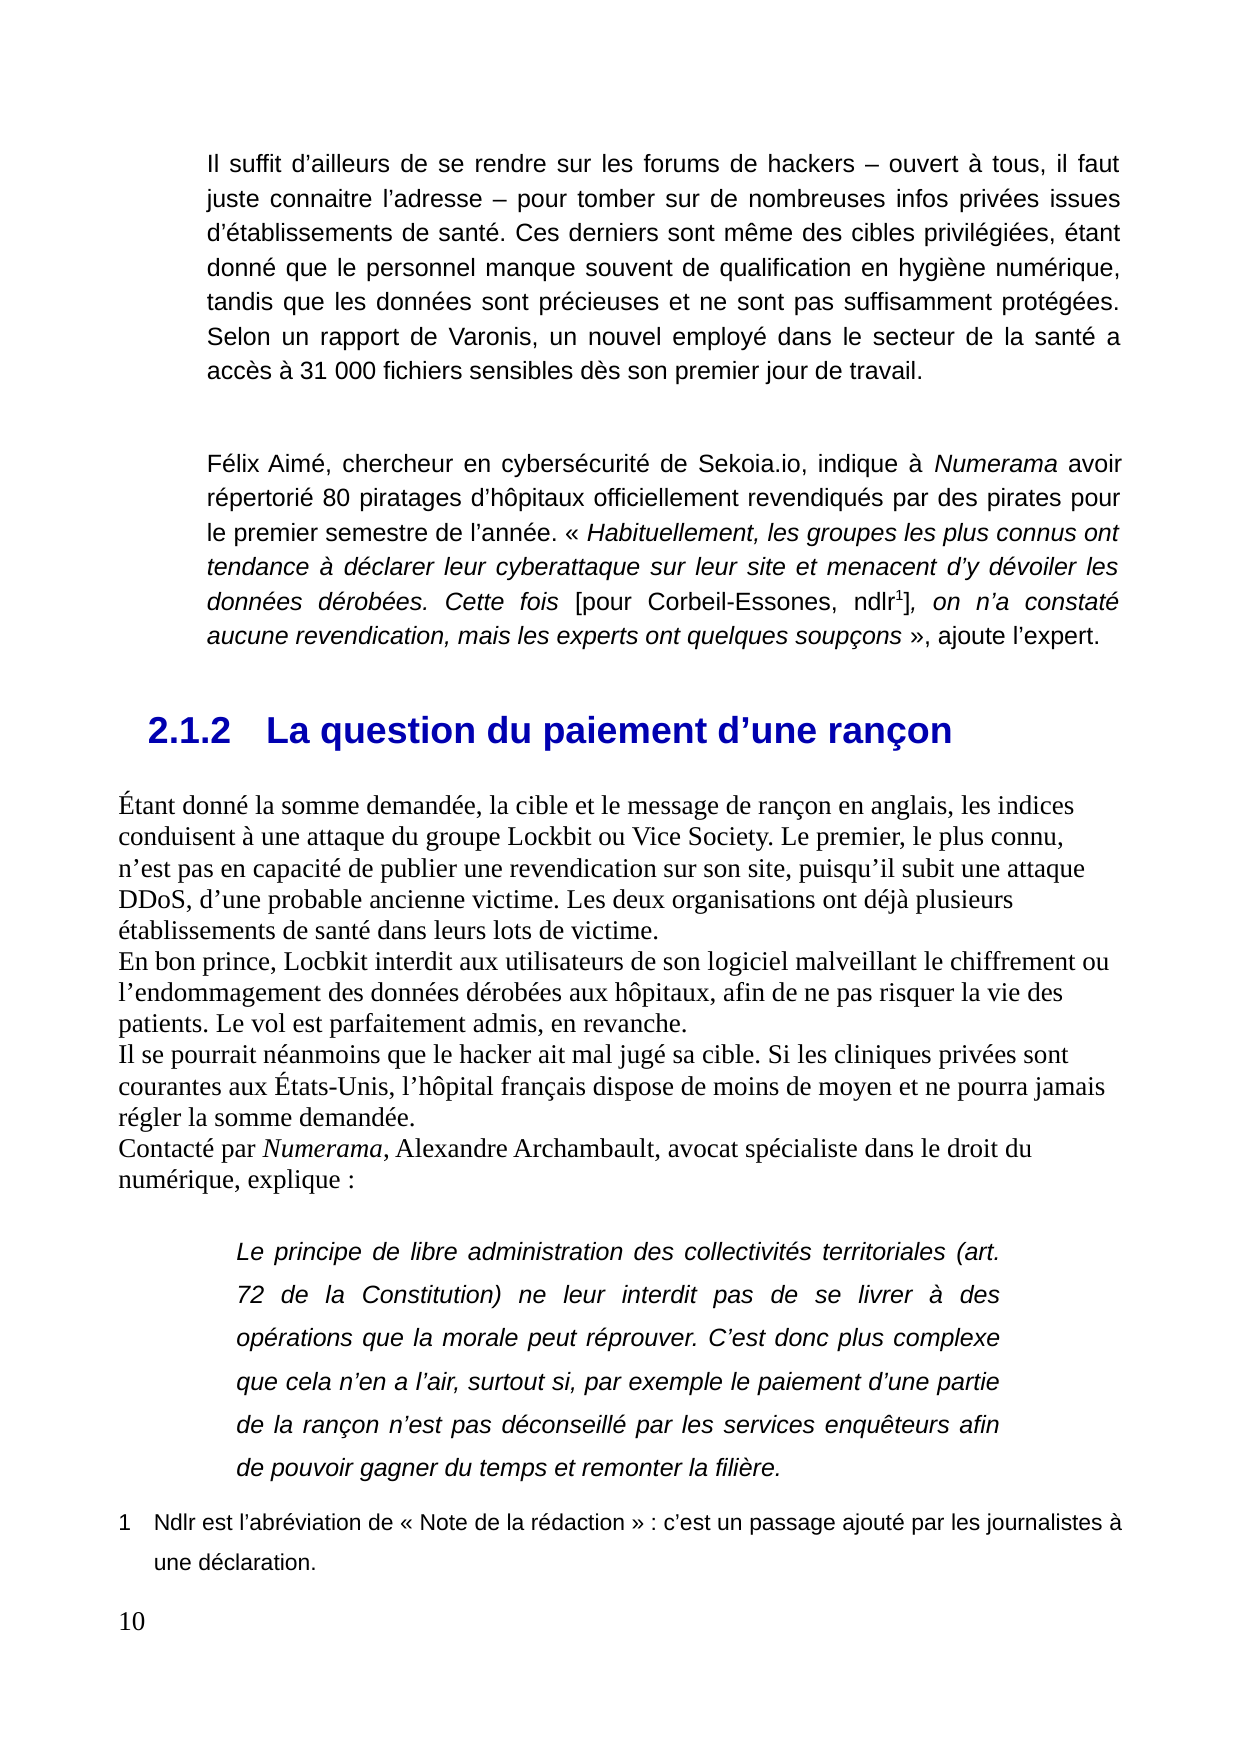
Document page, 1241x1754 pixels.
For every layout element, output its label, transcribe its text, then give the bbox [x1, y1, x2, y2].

text Ndlr est l’abréviation de « Note de la rédaction » : c’est un passage ajouté par les journalistes à une déclaration. [118, 1509, 1122, 1575]
text Il suffit d’ailleurs de se rendre sur les forums de hackers – ouvert à tous, il faut juste connaitre l’adresse – pour tomber sur de nombreuses infos privées issues d’établissements de santé. Ces derniers sont même des cibles privilégiées, étant donné que le personnel manque souvent de qualification en hygiène numérique, tandis que les données sont précieuses et ne sont pas suffisamment protégées. Selon un rapport de Varonis, un nouvel employé dans le secteur de la santé a accès à 31 000 fichiers sensibles dès son premier jour de travail. [207, 149, 1122, 385]
text En bon prince, Locbkit interdit aux utilisateurs de son logiciel malveillant le chiffrement ou l’endommagement des données dérobées aux hôpitaux, afin de ne pas risquer la vie des patients. Le vol est parfaitement admis, en revanche. [118, 945, 1122, 1038]
text Félix Aimé, chercheur en cybersécurité de Sekoia.io, indique à Numerama avoir répertorié 80 piratages d’hôpitaux officiellement revendiqués par des pirates pour le premier semestre de l’année. « Habituellement, les groupes les plus connus ont tendance à déclarer leur cyberattaque sur leur site et menacent d’y dévoiler les données dérobées. Cette fois [pour Corbeil-Essones, ndlr], on n’a constaté aucune revendication, mais les experts ont quelques soupçons », ajoute l’expert. [207, 449, 1122, 650]
text Le principe de libre administration des collectivités territoriales (art. 72 de la Constitution) ne leur interdit pas de se livrer à des opérations que la morale peut réprouver. C’est donc plus complexe que cela n’en a l’air, surtout si, par exemple le paiement d’une partie de la rançon n’est pas déconseillé par les services enquêteurs afin de pouvoir gagner du temps et remonter la filière. [236, 1237, 1004, 1482]
subtitle La question du paiement d’une rançon [118, 709, 1122, 752]
text Contacté par Numerama, Alexandre Archambault, avocat spécialiste dans le droit du numérique, explique : [118, 1132, 1122, 1194]
text Étant donné la somme demandée, la cible et le message de rançon en anglais, les indices conduisent à une attaque du groupe Lockbit ou Vice Society. Le premier, le plus connu, n’est pas en capacité de publier une revendication sur son site, puisqu’il subit une attaque DDoS, d’une probable ancienne victime. Les deux organisations ont déjà plusieurs établissements de santé dans leurs lots de victime. [118, 789, 1122, 945]
text Il se pourrait néanmoins que le hacker ait mal jugé sa cible. Si les cliniques privées sont courantes aux États-Unis, l’hôpital français dispose de moins de moyen et ne pourra jamais régler la somme demandée. [118, 1038, 1122, 1132]
